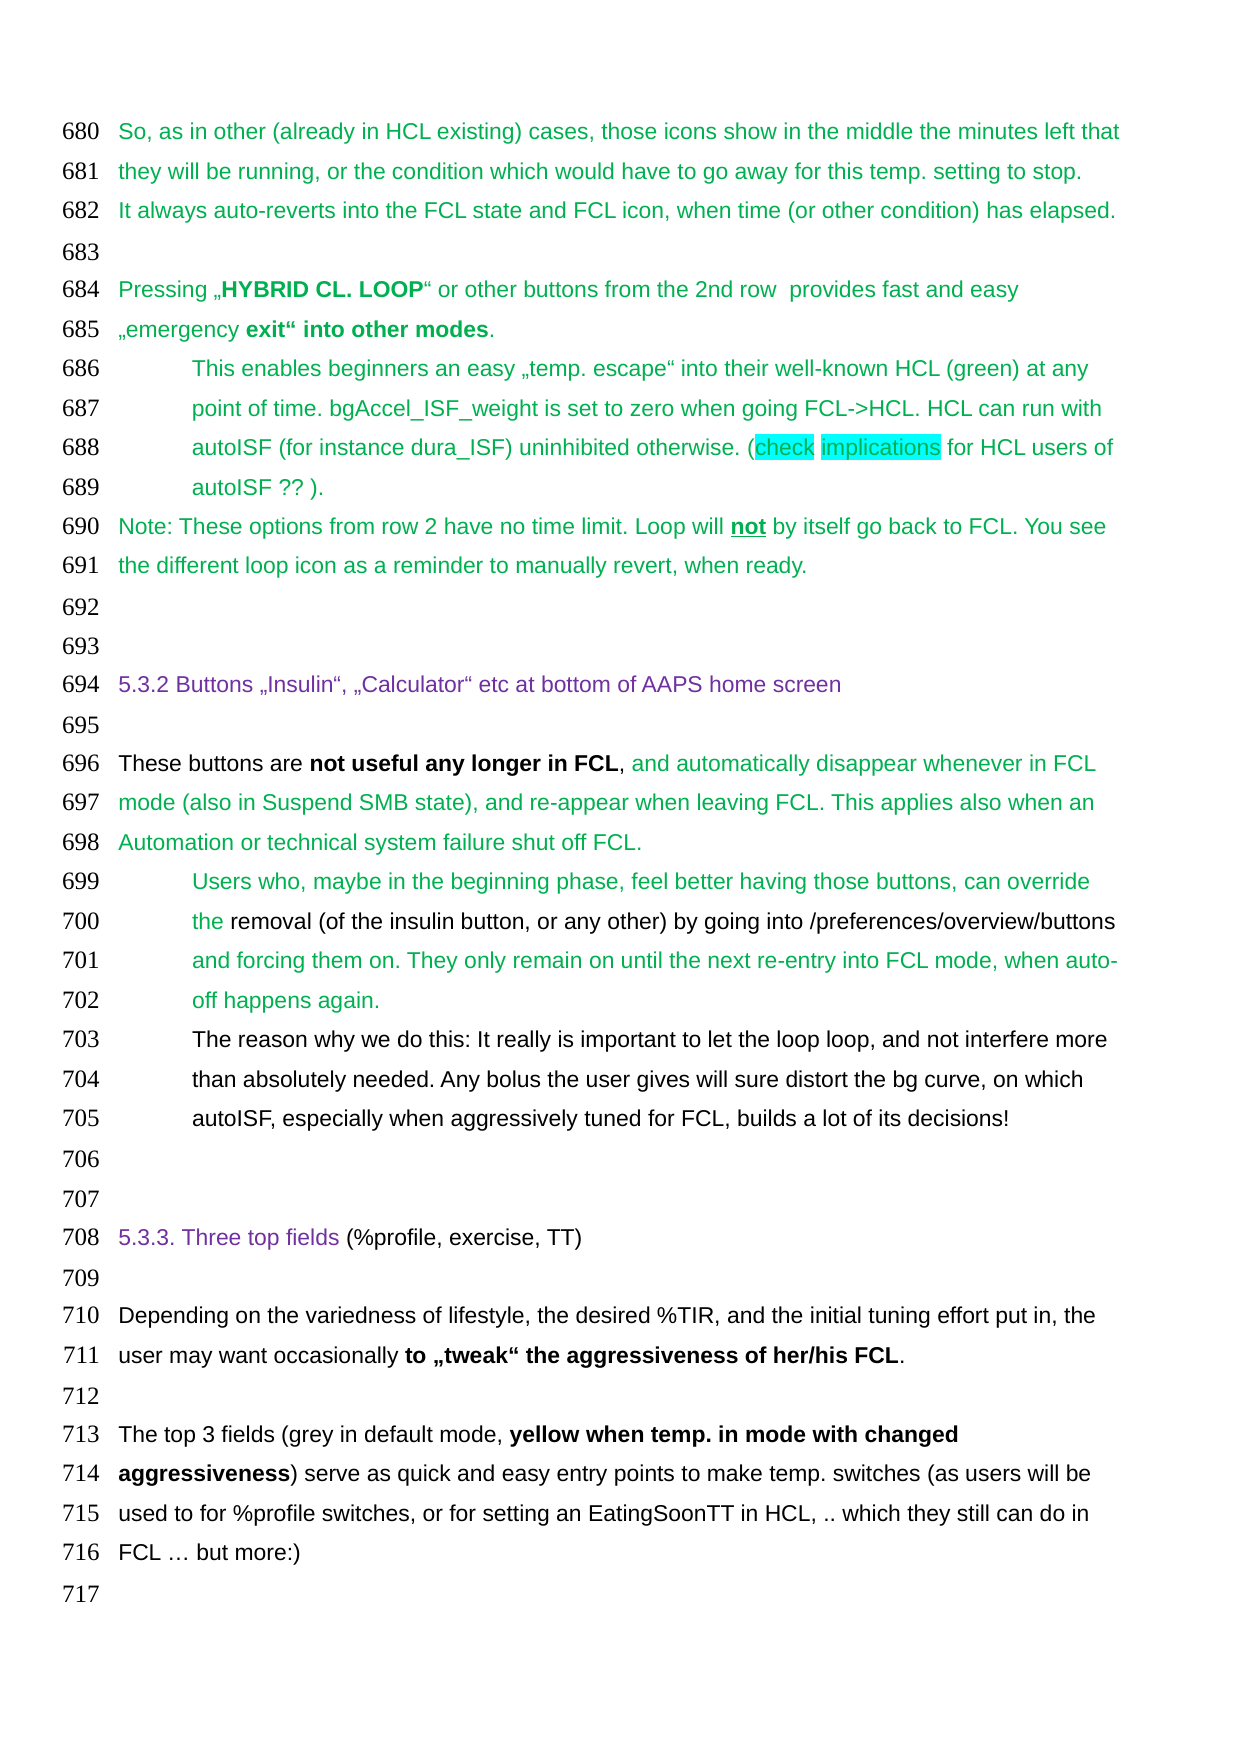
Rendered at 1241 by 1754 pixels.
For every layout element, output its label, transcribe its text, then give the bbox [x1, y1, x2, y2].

text The top 3 fields (grey in default mode, yellow when temp. in mode with changed aggressiveness) serve as quick and easy entry points to make temp. switches (as users will be used to for %profile switches, or for setting an EatingSoonTT in HCL, .. which they still can do in FCL … but more:) [118, 1421, 1122, 1566]
text Users who, maybe in the beginning phase, feel better having those buttons, can override the removal (of the insulin button, or any other) by going into /preferences/overview/buttons and forcing them on. They only remain on until the next re-entry into FCL mode, when auto-off happens again. [192, 868, 1122, 1013]
text 5.3.2 Buttons „Insulin“, „Calculator“ etc at bottom of AAPS home screen [118, 671, 1122, 697]
text So, as in other (already in HCL existing) cases, those icons show in the middle the minutes left that they will be running, or the condition which would have to go away for this temp. setting to stop. [118, 118, 1122, 184]
text It always auto-reverts into the FCL state and FCL icon, when time (or other condition) has elapsed. [118, 197, 1122, 223]
text These buttons are not useful any longer in FCL, and automatically disappear whenever in FCL mode (also in Suspend SMB state), and re-appear when leaving FCL. This applies also when an Automation or technical system failure shut off FCL. [118, 750, 1122, 855]
text Pressing „HYBRID CL. LOOP“ or other buttons from the 2nd row provides fast and easy „emergency exit“ into other modes. [118, 276, 1122, 342]
text This enables beginners an easy „temp. escape“ into their well-known HCL (green) at any point of time. bgAccel_ISF_weight is set to zero when going FCL->HCL. HCL can run with autoISF (for instance dura_ISF) uninhibited otherwise. (check implications for HCL users of autoISF ?? ). [192, 355, 1122, 500]
text 5.3.3. Three top fields (%profile, exercise, TT) [118, 1223, 1122, 1250]
text Note: These options from row 2 have no time limit. Loop will not by itself go back to FCL. You see the different loop icon as a reminder to manually revert, when ready. [118, 513, 1122, 579]
text The reason why we do this: It really is important to let the loop loop, and not interfere more than absolutely needed. Any bolus the user gives will sure distort the bg curve, on which autoISF, especially when aggressively tuned for FCL, builds a lot of its decisions! [192, 1026, 1122, 1131]
text Depending on the variedness of lifestyle, the desired %TIR, and the initial tuning effort put in, the user may want occasionally to „tweak“ the aggressiveness of her/his FCL. [118, 1302, 1122, 1368]
